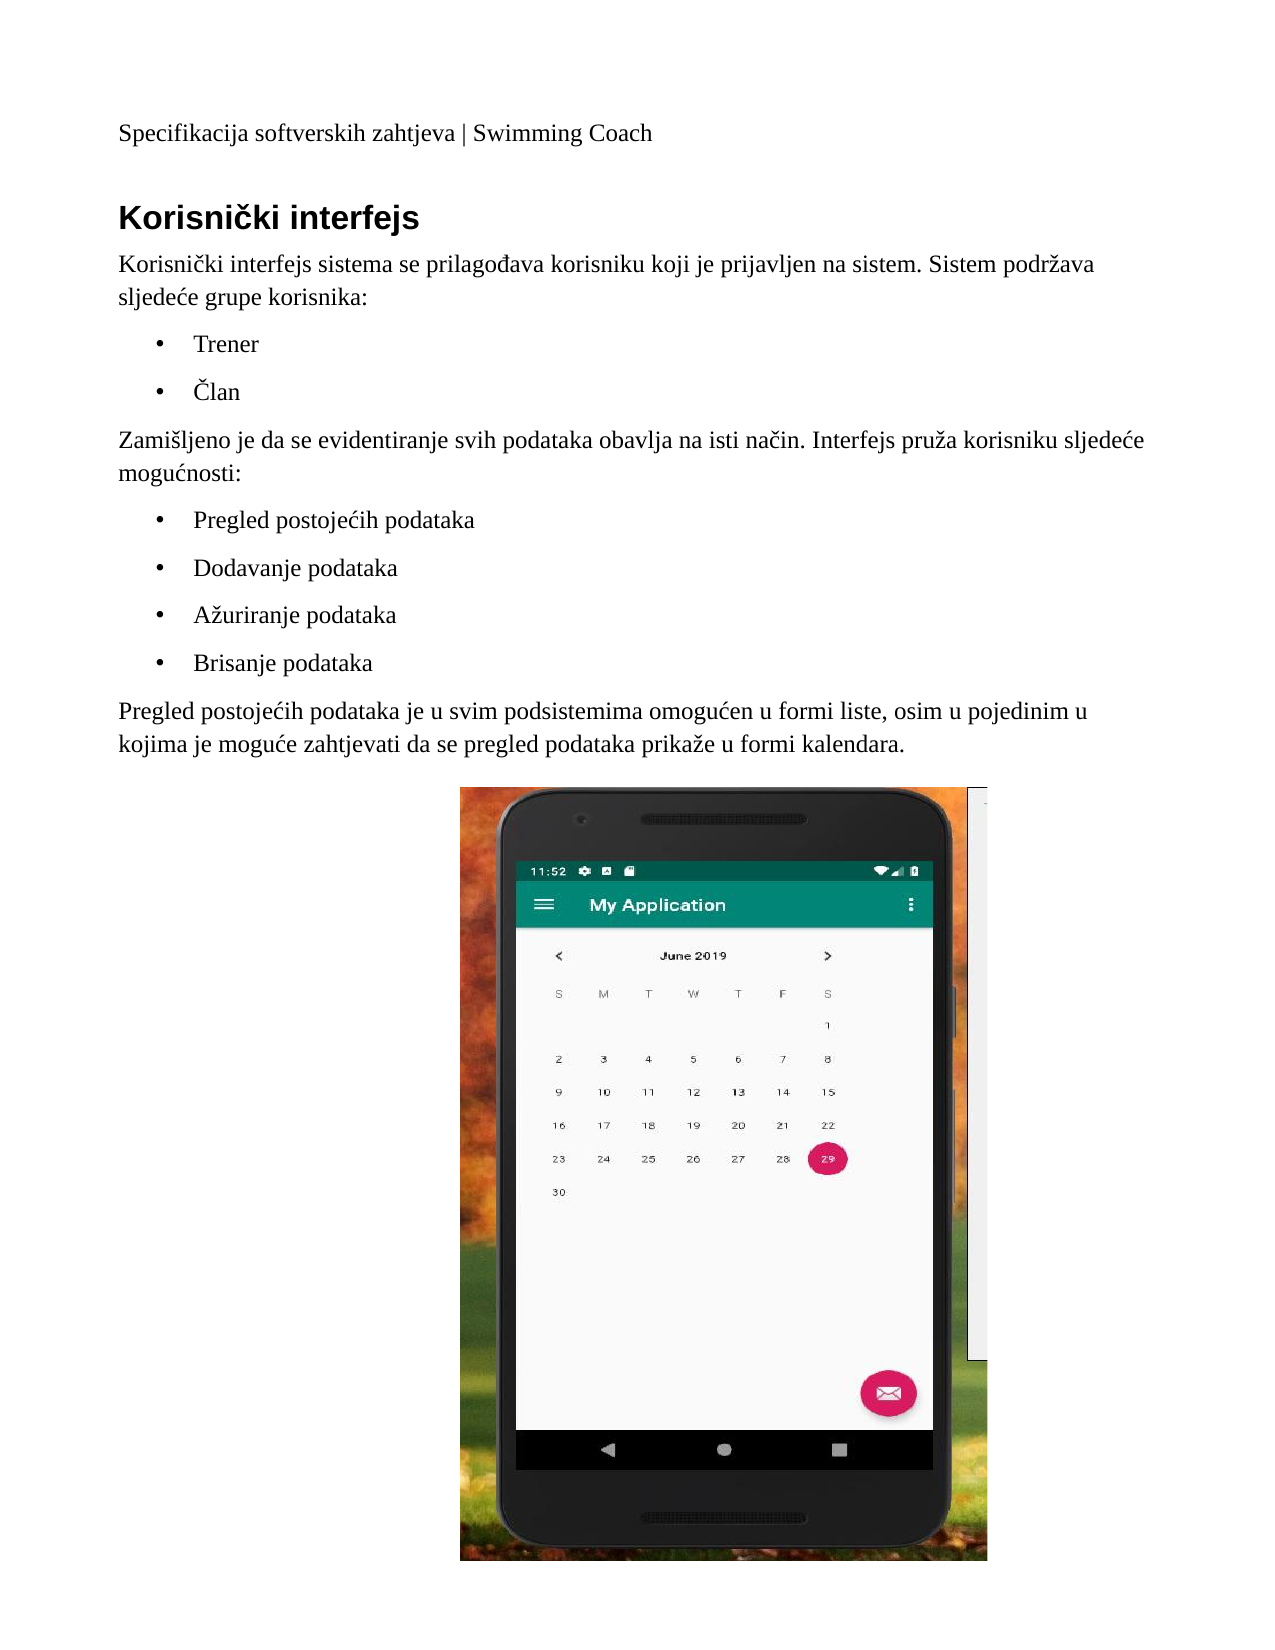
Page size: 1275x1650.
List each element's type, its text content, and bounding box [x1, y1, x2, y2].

list Ažuriranje podataka [156, 601, 1157, 629]
list Dodavanje podataka [156, 553, 1157, 582]
text Korisnički interfejs sistema se prilagođava korisniku koji je prijavljen na sistem. Sistem podržava sljedeće grupe korisnika: [118, 249, 1157, 311]
list Trener [156, 329, 1157, 358]
list Član [156, 377, 1157, 406]
subtitle Korisnički interfejs [118, 198, 1157, 236]
list Pregled postojećih podataka [156, 505, 1157, 534]
text Pregled postojećih podataka je u svim podsistemima omogućen u formi liste, osim u pojedinim u kojima je moguće zahtjevati da se pregled podataka prikaže u formi kalendara. [118, 696, 1157, 757]
text Zamišljeno je da se evidentiranje svih podataka obavlja na isti način. Interfejs pruža korisniku sljedeće mogućnosti: [118, 425, 1157, 486]
picture [460, 787, 988, 1561]
list Brisanje podataka [156, 648, 1157, 677]
